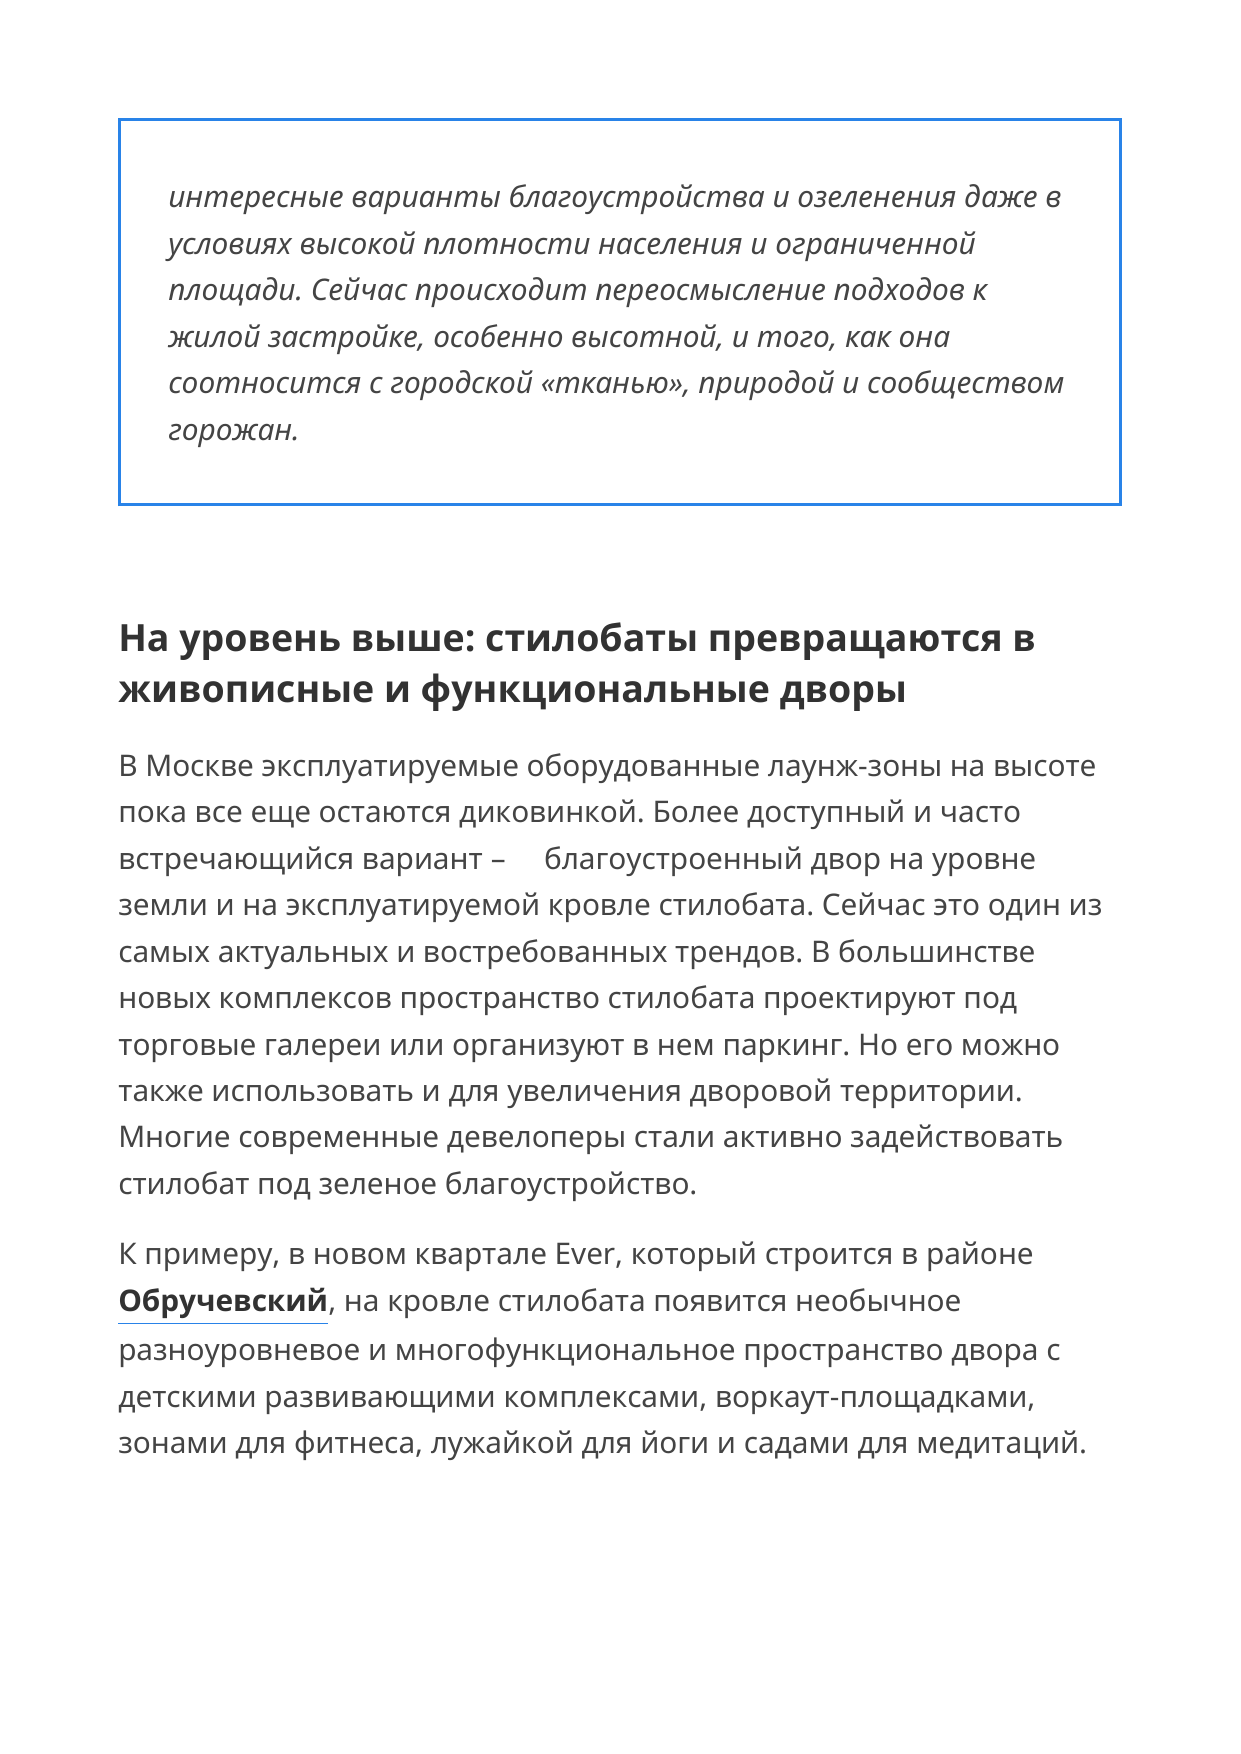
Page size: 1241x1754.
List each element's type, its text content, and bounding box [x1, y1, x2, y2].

subtitle На уровень выше: стилобаты превращаются в живописные и функциональные дворы [118, 611, 1122, 713]
text интересные варианты благоустройства и озеленения даже в условиях высокой плотности населения и ограниченной площади. Сейчас происходит переосмысление подходов к жилой застройке, особенно высотной, и того, как она соотносится с городской «тканью», природой и сообществом горожан. [121, 121, 1119, 503]
text В Москве эксплуатируемые оборудованные лаунж-зоны на высоте пока все еще остаются диковинкой. Более доступный и часто встречающийся вариант – благоустроенный двор на уровне земли и на эксплуатируемой кровле стилобата. Сейчас это один из самых актуальных и востребованных трендов. В большинстве новых комплексов пространство стилобата проектируют под торговые галереи или организуют в нем паркинг. Но его можно также использовать и для увеличения дворовой территории. Многие современные девелоперы стали активно задействовать стилобат под зеленое благоустройство. [118, 744, 1122, 1203]
text К примеру, в новом квартале Ever, который строится в районе Обручевский, на кровле стилобата появится необычное разноуровневое и многофункциональное пространство двора с детскими развивающими комплексами, воркаут-площадками, зонами для фитнеса, лужайкой для йоги и садами для медитаций. [118, 1232, 1122, 1462]
